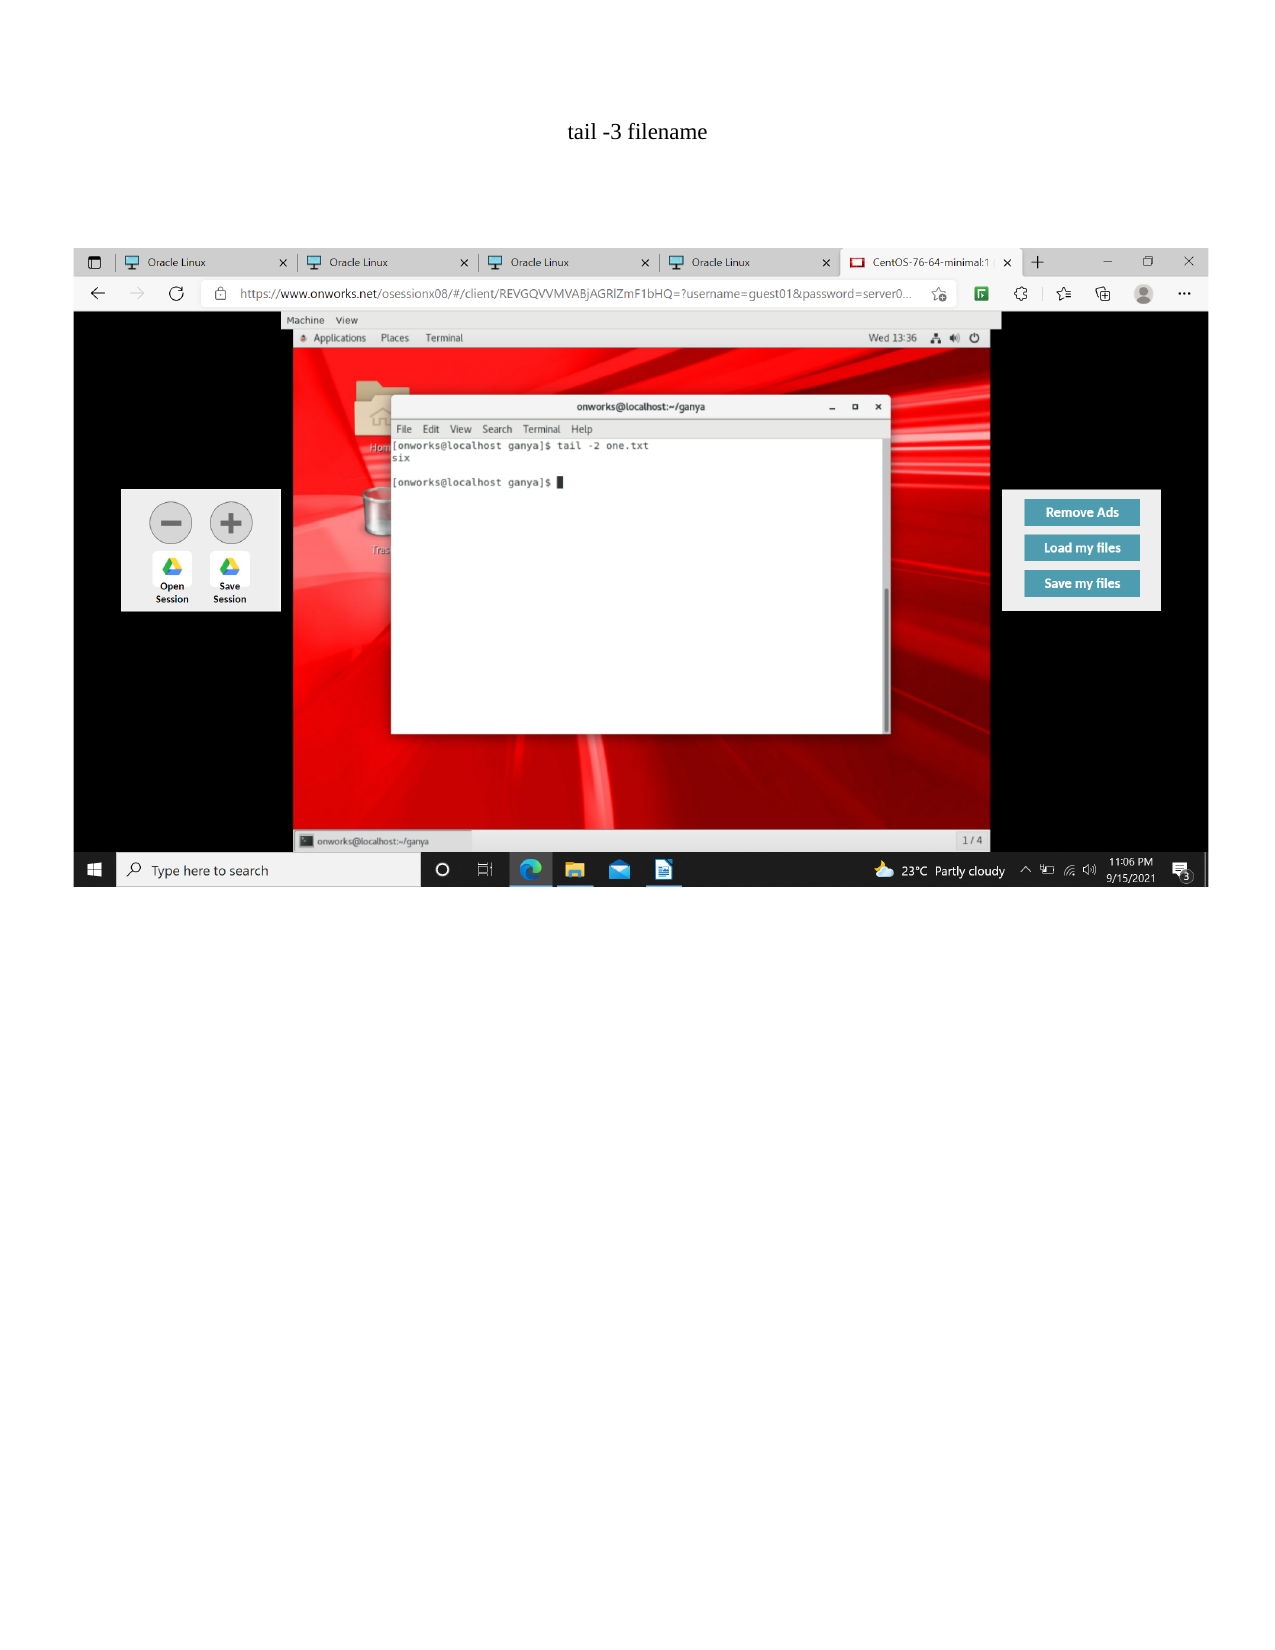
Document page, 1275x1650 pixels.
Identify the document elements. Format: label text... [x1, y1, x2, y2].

text tail -3 filename [118, 118, 1157, 144]
